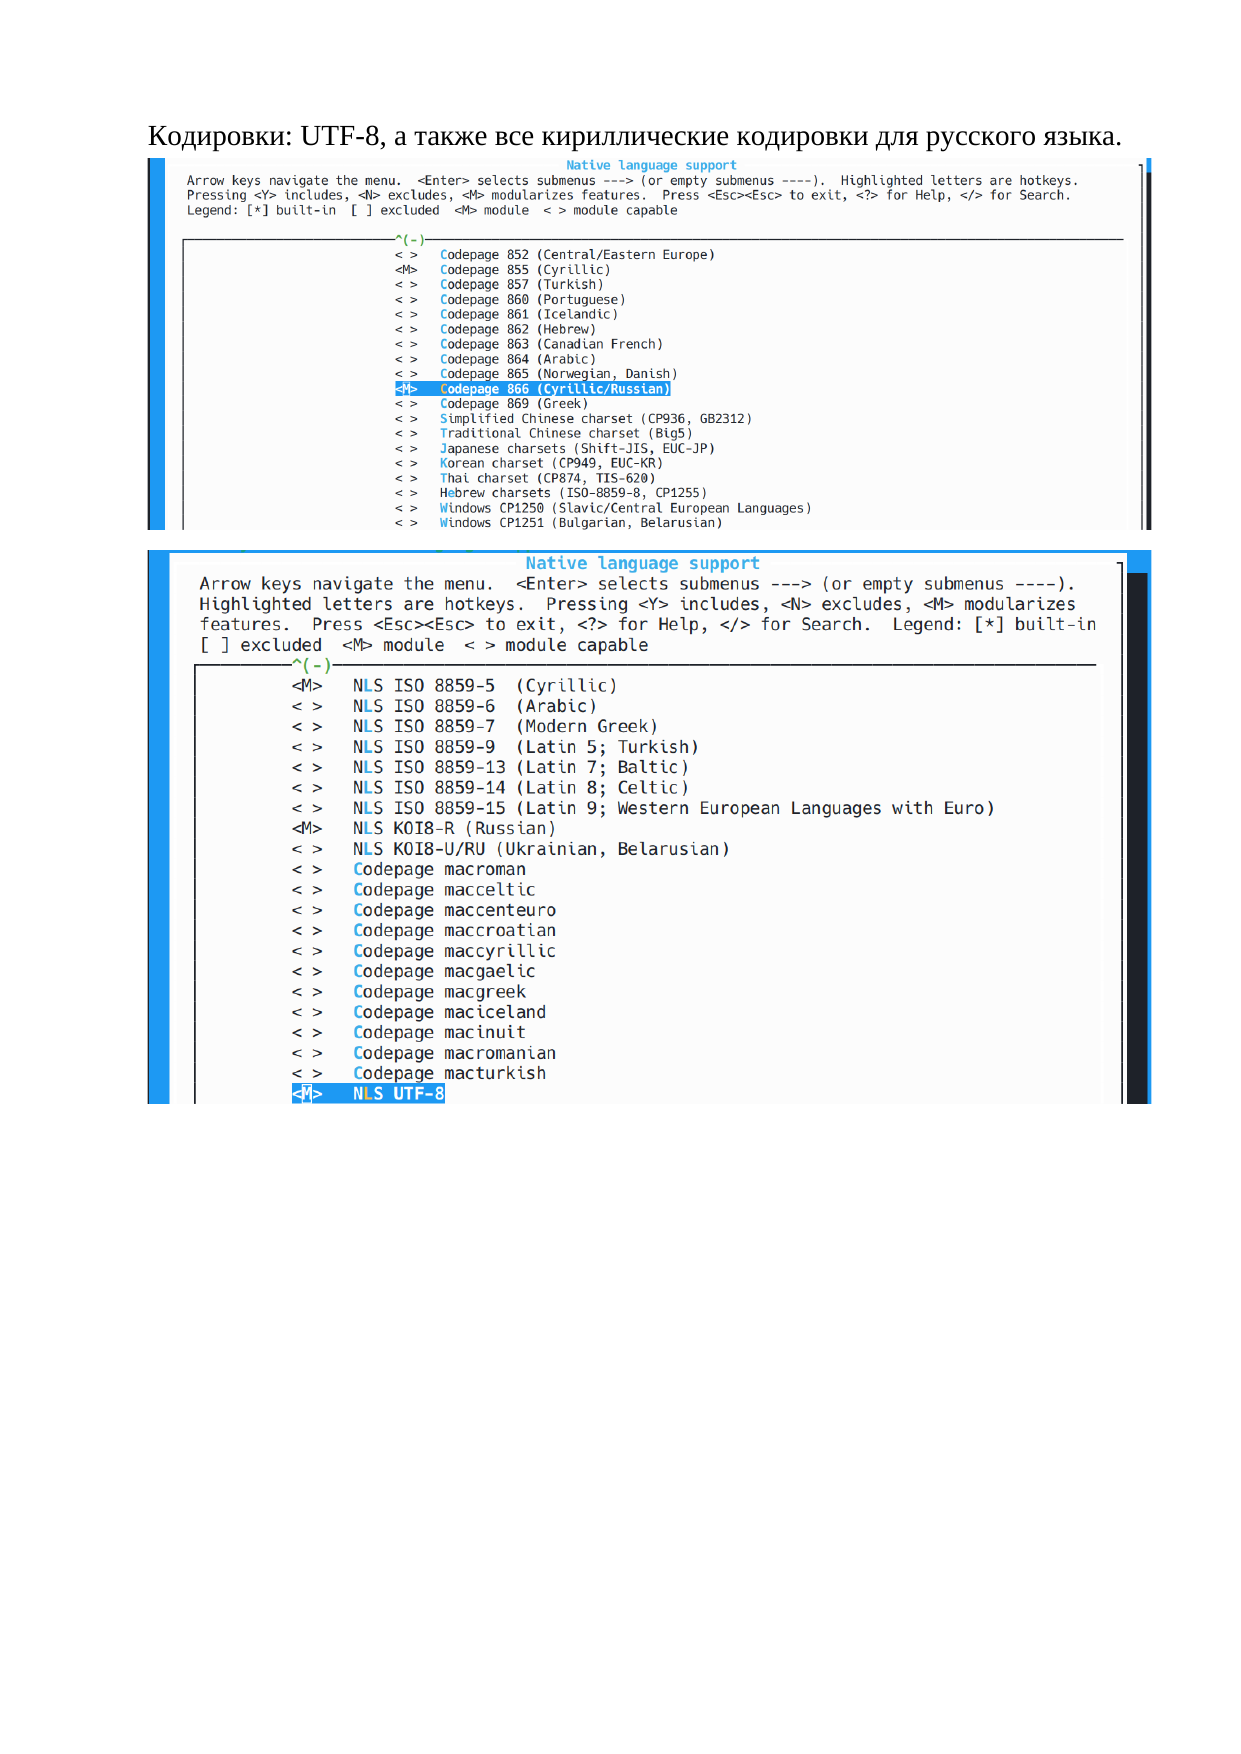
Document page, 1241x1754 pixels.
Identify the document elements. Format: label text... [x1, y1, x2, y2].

picture [147, 158, 1152, 530]
picture [147, 550, 1152, 1104]
text Кодировки: UTF-8, а также все кириллические кодировки для русского языка. [148, 118, 1152, 152]
